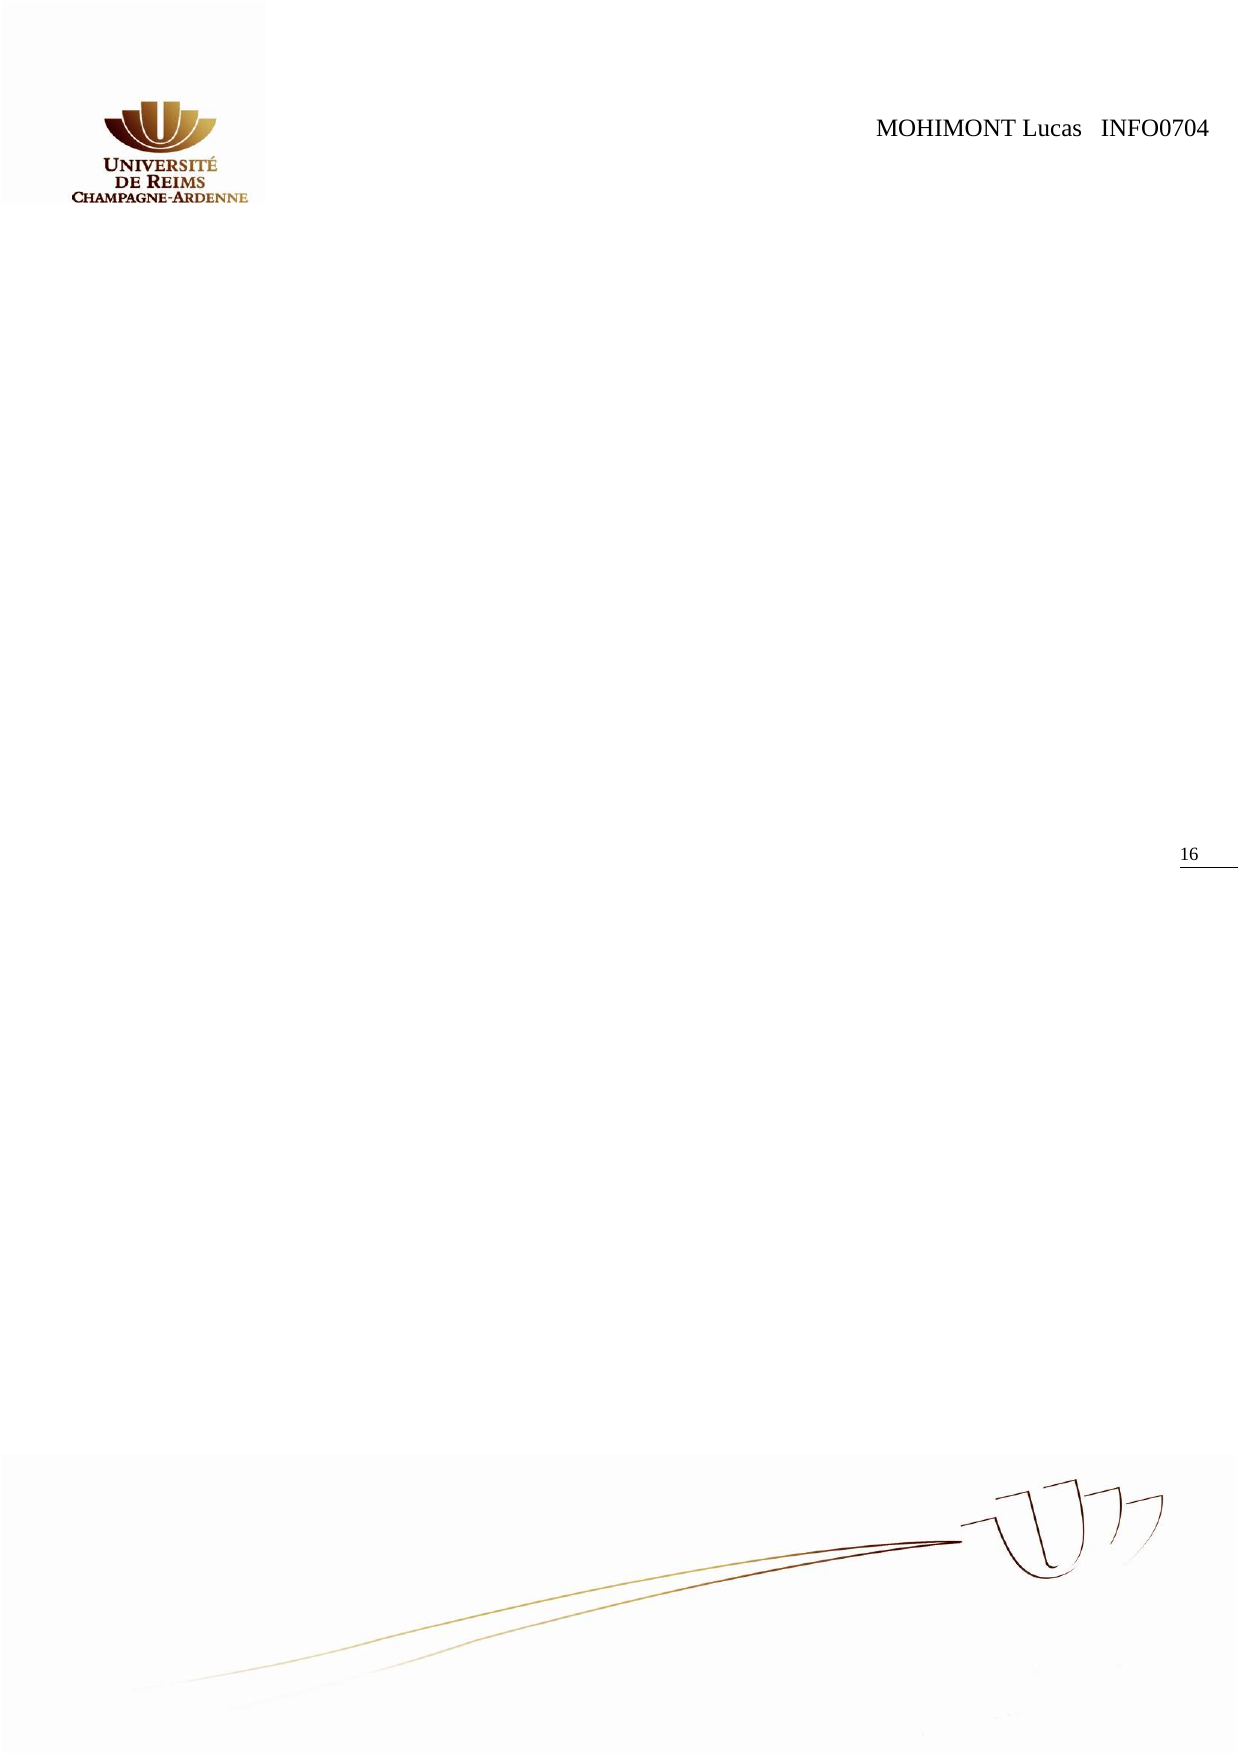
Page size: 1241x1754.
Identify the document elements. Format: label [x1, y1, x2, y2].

picture [1, 1, 265, 203]
picture [1, 1454, 1236, 1753]
